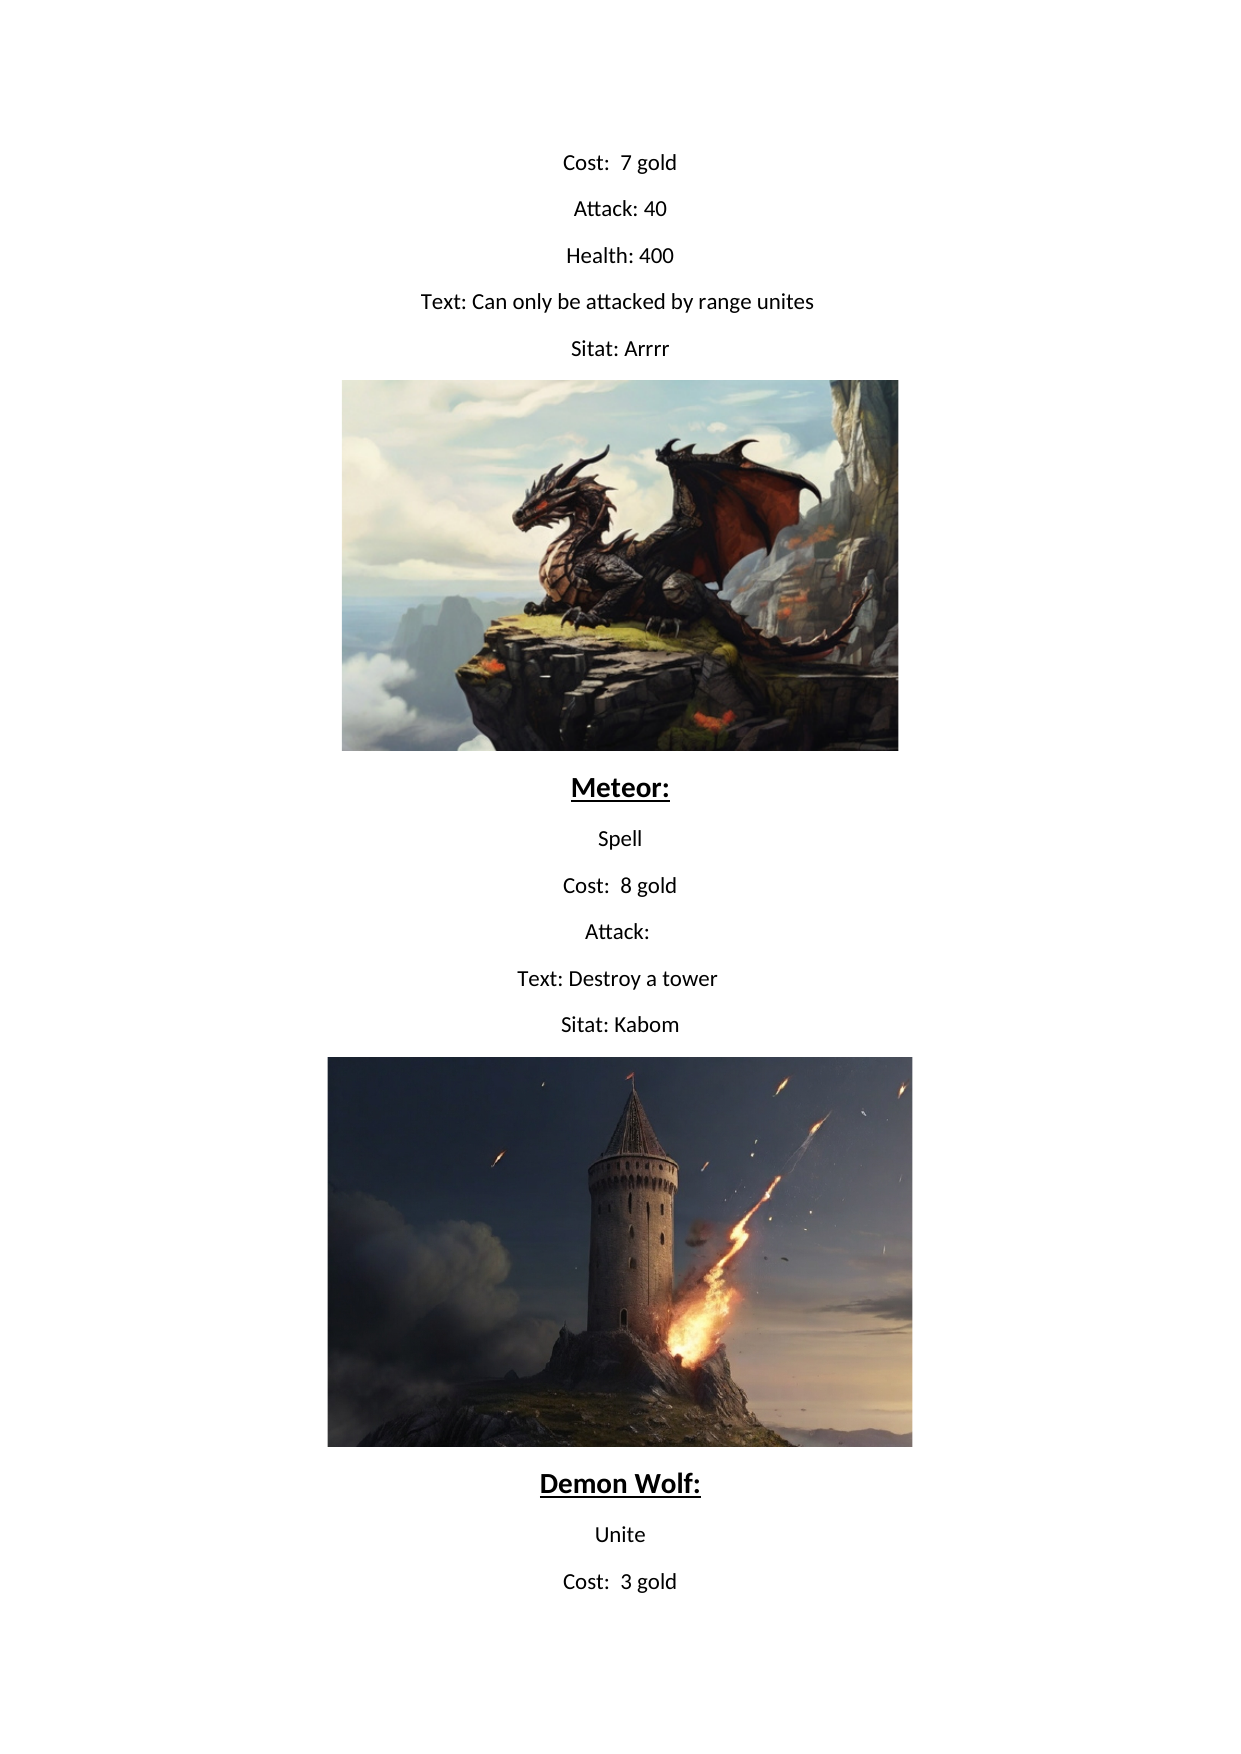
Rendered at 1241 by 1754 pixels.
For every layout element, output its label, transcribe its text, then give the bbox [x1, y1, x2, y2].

text Cost: 7 gold [148, 148, 1093, 176]
text Health: 400 [148, 241, 1093, 269]
text Unite [148, 1520, 1093, 1548]
text Spell [148, 824, 1093, 852]
text Cost: 3 gold [148, 1567, 1093, 1595]
text Attack: 40 [148, 194, 1093, 222]
text Attack: [148, 917, 1093, 945]
text Cost: 8 gold [148, 871, 1093, 899]
text Meteor: [148, 769, 1093, 805]
text Demon Wolf: [148, 1466, 1093, 1501]
text Sitat: Arrrr [148, 334, 1093, 362]
text Text: Can only be attacked by range unites [148, 287, 1093, 315]
text Sitat: Kabom [148, 1010, 1093, 1038]
text Text: Destroy a tower [148, 964, 1093, 992]
